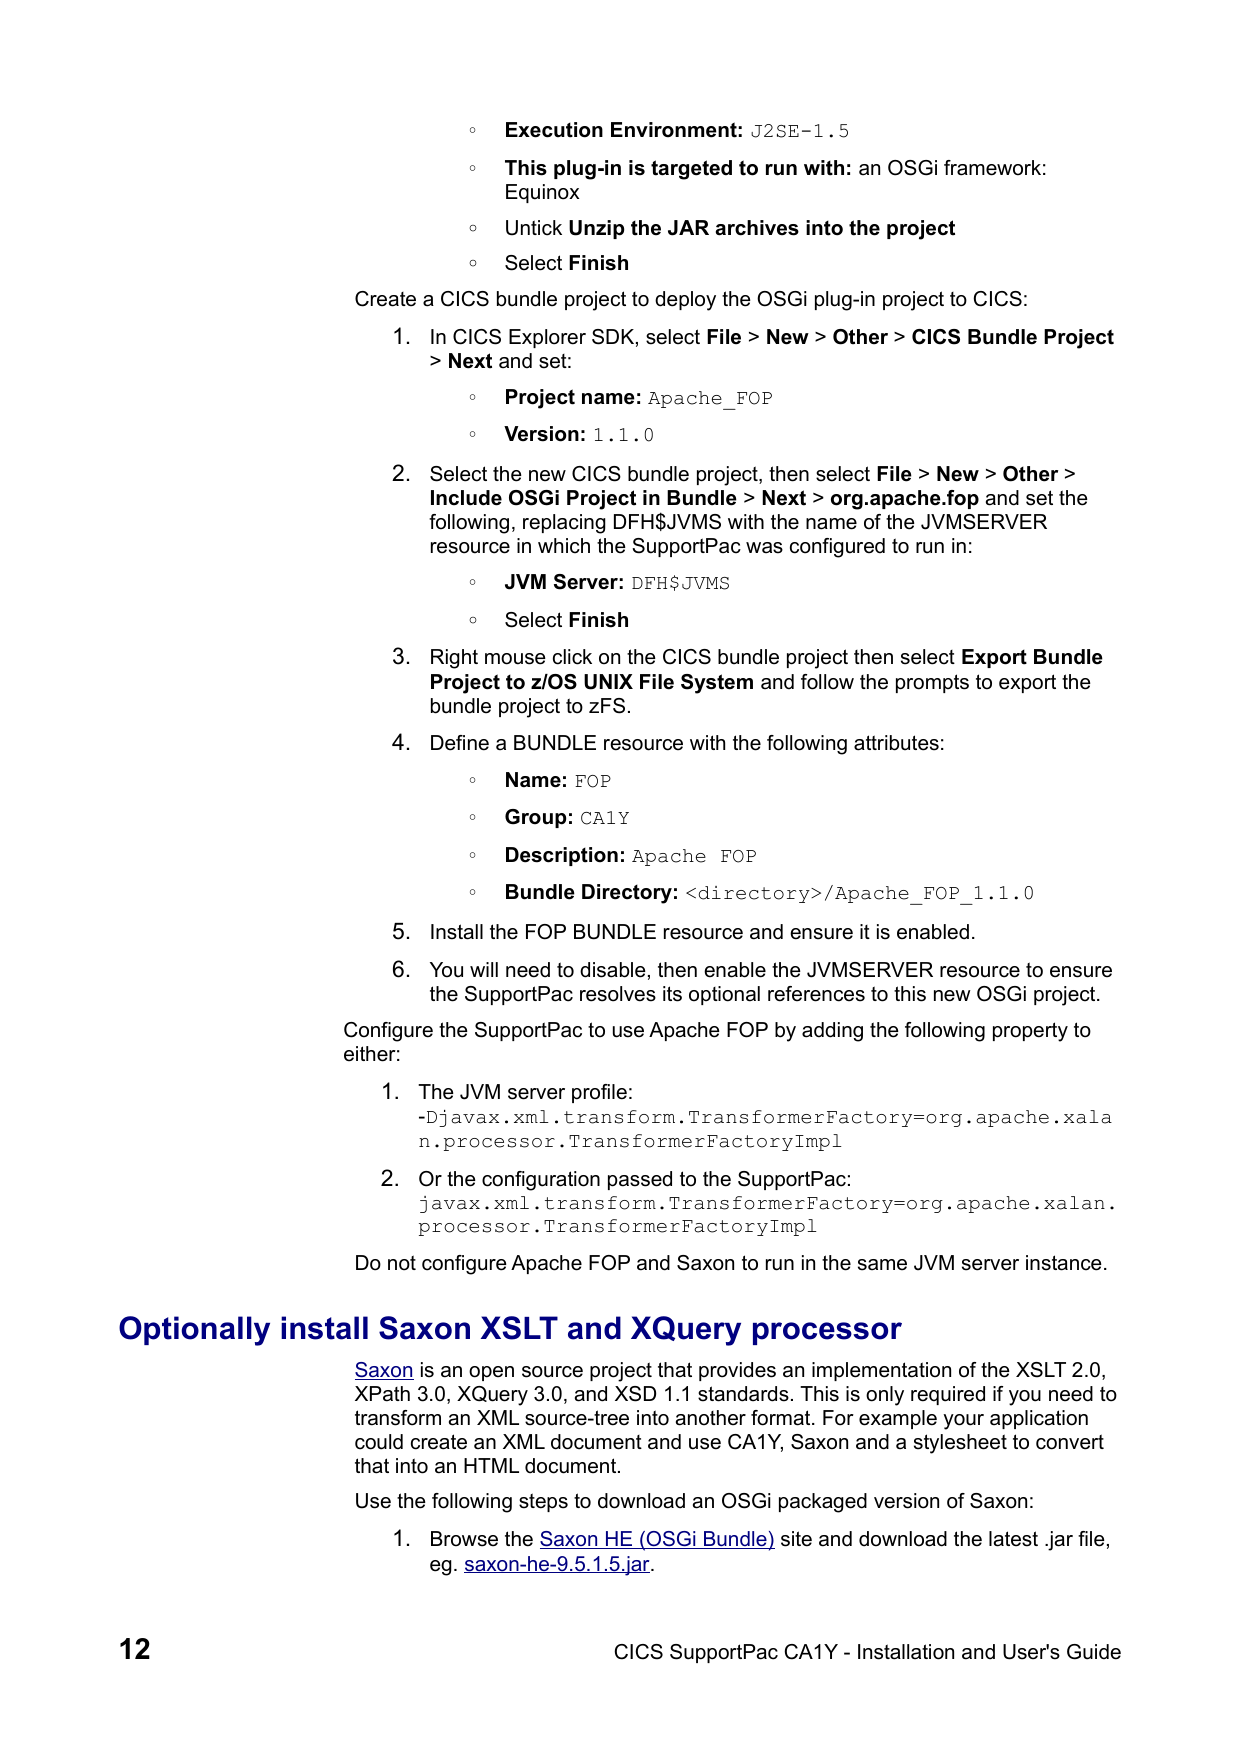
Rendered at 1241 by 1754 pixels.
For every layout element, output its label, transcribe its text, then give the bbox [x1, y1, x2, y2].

list Or the configuration passed to the SupportPac: javax.xml.transform.TransformerFactory=org.apache.xalan.processor.TransformerFactoryImpl [381, 1165, 1122, 1239]
text Configure the SupportPac to use Apache FOP by adding the following property to either: [343, 1018, 1122, 1066]
list Project name: Apache_FOP [467, 385, 1122, 411]
subtitle Optionally install Saxon XSLT and XQuery processor [118, 1310, 1122, 1346]
text Use the following steps to download an OSGi packaged version of Saxon: [354, 1489, 1122, 1513]
list Select Finish [467, 251, 1122, 275]
list Right mouse click on the CICS bundle project then select Export Bundle Project to z/OS UNIX File System and follow the prompts to export the bundle project to zFS. [392, 643, 1122, 717]
list Bundle Directory: <directory>/Apache_FOP_1.1.0 [467, 880, 1122, 906]
text Do not configure Apache FOP and Saxon to run in the same JVM server instance. [354, 1251, 1122, 1275]
list Select Finish [467, 607, 1122, 631]
list In CICS Explorer SDK, select File > New > Other > CICS Bundle Project > Next and set: [392, 323, 1122, 373]
list Select the new CICS bundle project, then select File > New > Other > Include OSGi Project in Bundle > Next > org.apache.fop and set the following, replacing DFH$JVMS with the name of the JVMSERVER resource in which the SupportPac was configured to run in: [392, 460, 1122, 558]
list Name: FOP [467, 767, 1122, 793]
list Description: Apache FOP [467, 843, 1122, 868]
list Browse the Saxon HE (OSGi Bundle) site and download the latest .jar file, eg. saxon-he-9.5.1.5.jar. [392, 1525, 1122, 1575]
list You will need to disable, then enable the JVMSERVER resource to ensure the SupportPac resolves its optional references to this new OSGi project. [392, 956, 1122, 1006]
list Untick Unzip the JAR archives into the project [467, 215, 1122, 239]
text Create a CICS bundle project to deploy the OSGi plug-in project to CICS: [354, 287, 1122, 311]
text Saxon is an open source project that provides an implementation of the XSLT 2.0, XPath 3.0, XQuery 3.0, and XSD 1.1 standards. This is only required if you need to transform an XML source-tree into another format. For example your application could create an XML document and use CA1Y, Saxon and a stylesheet to convert that into an HTML document. [354, 1358, 1122, 1478]
list The JVM server profile: ‑Djavax.xml.transform.TransformerFactory=org.apache.xalan.processor.TransformerFactoryImpl [381, 1078, 1122, 1153]
list Install the FOP BUNDLE resource and ensure it is enabled. [392, 918, 1122, 944]
list This plug-in is targeted to run with: an OSGi framework: Equinox [467, 156, 1122, 204]
list Define a BUNDLE resource with the following attributes: [392, 729, 1122, 756]
list Execution Environment: J2SE-1.5 [467, 118, 1122, 144]
list JVM Server: DFH$JVMS [467, 570, 1122, 596]
list Group: CA1Y [467, 805, 1122, 831]
list Version: 1.1.0 [467, 422, 1122, 448]
